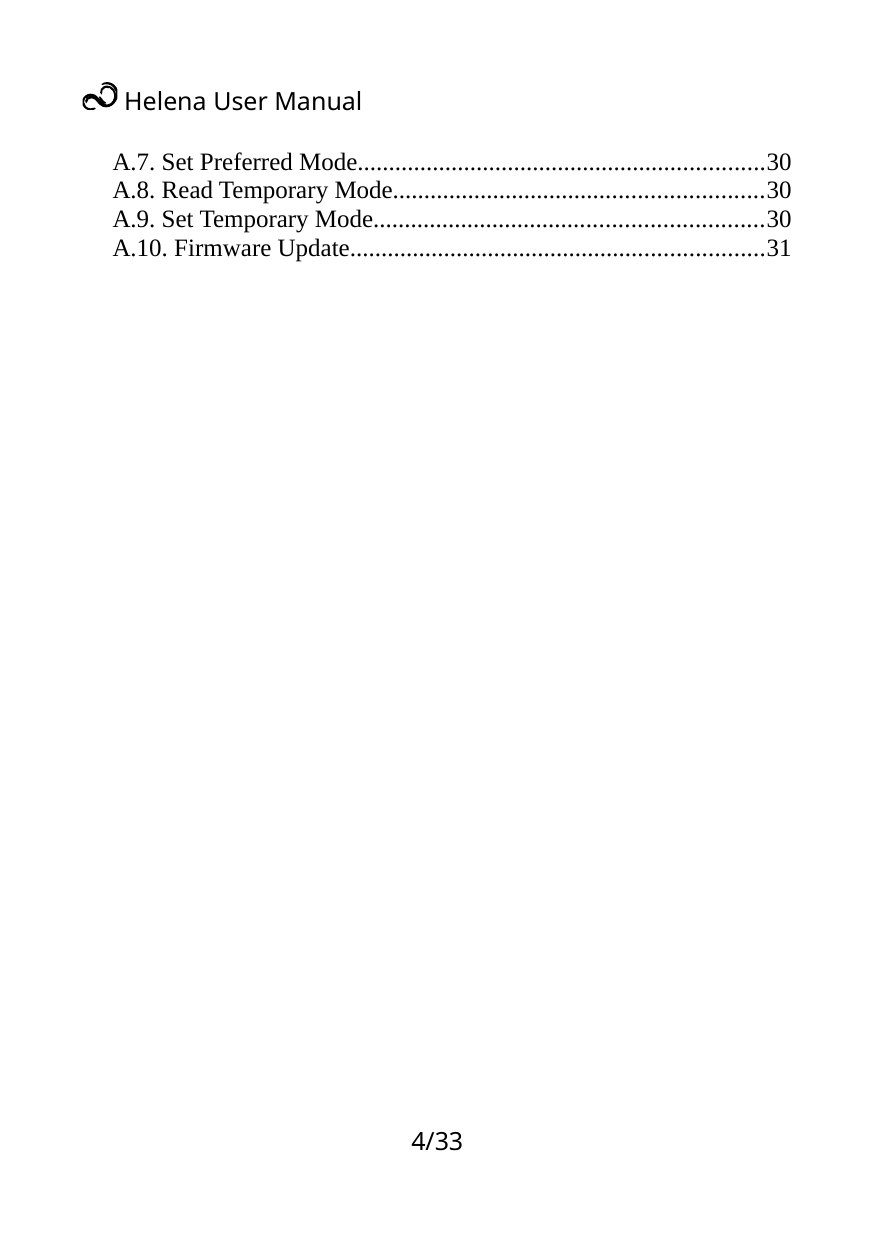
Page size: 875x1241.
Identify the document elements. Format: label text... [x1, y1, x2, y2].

text A.10. Firmware Update 31 [112, 233, 791, 262]
text A.7. Set Preferred Mode 30 [112, 147, 791, 175]
text A.8. Read Temporary Mode 30 [112, 175, 791, 204]
text A.9. Set Temporary Mode 30 [112, 204, 791, 233]
